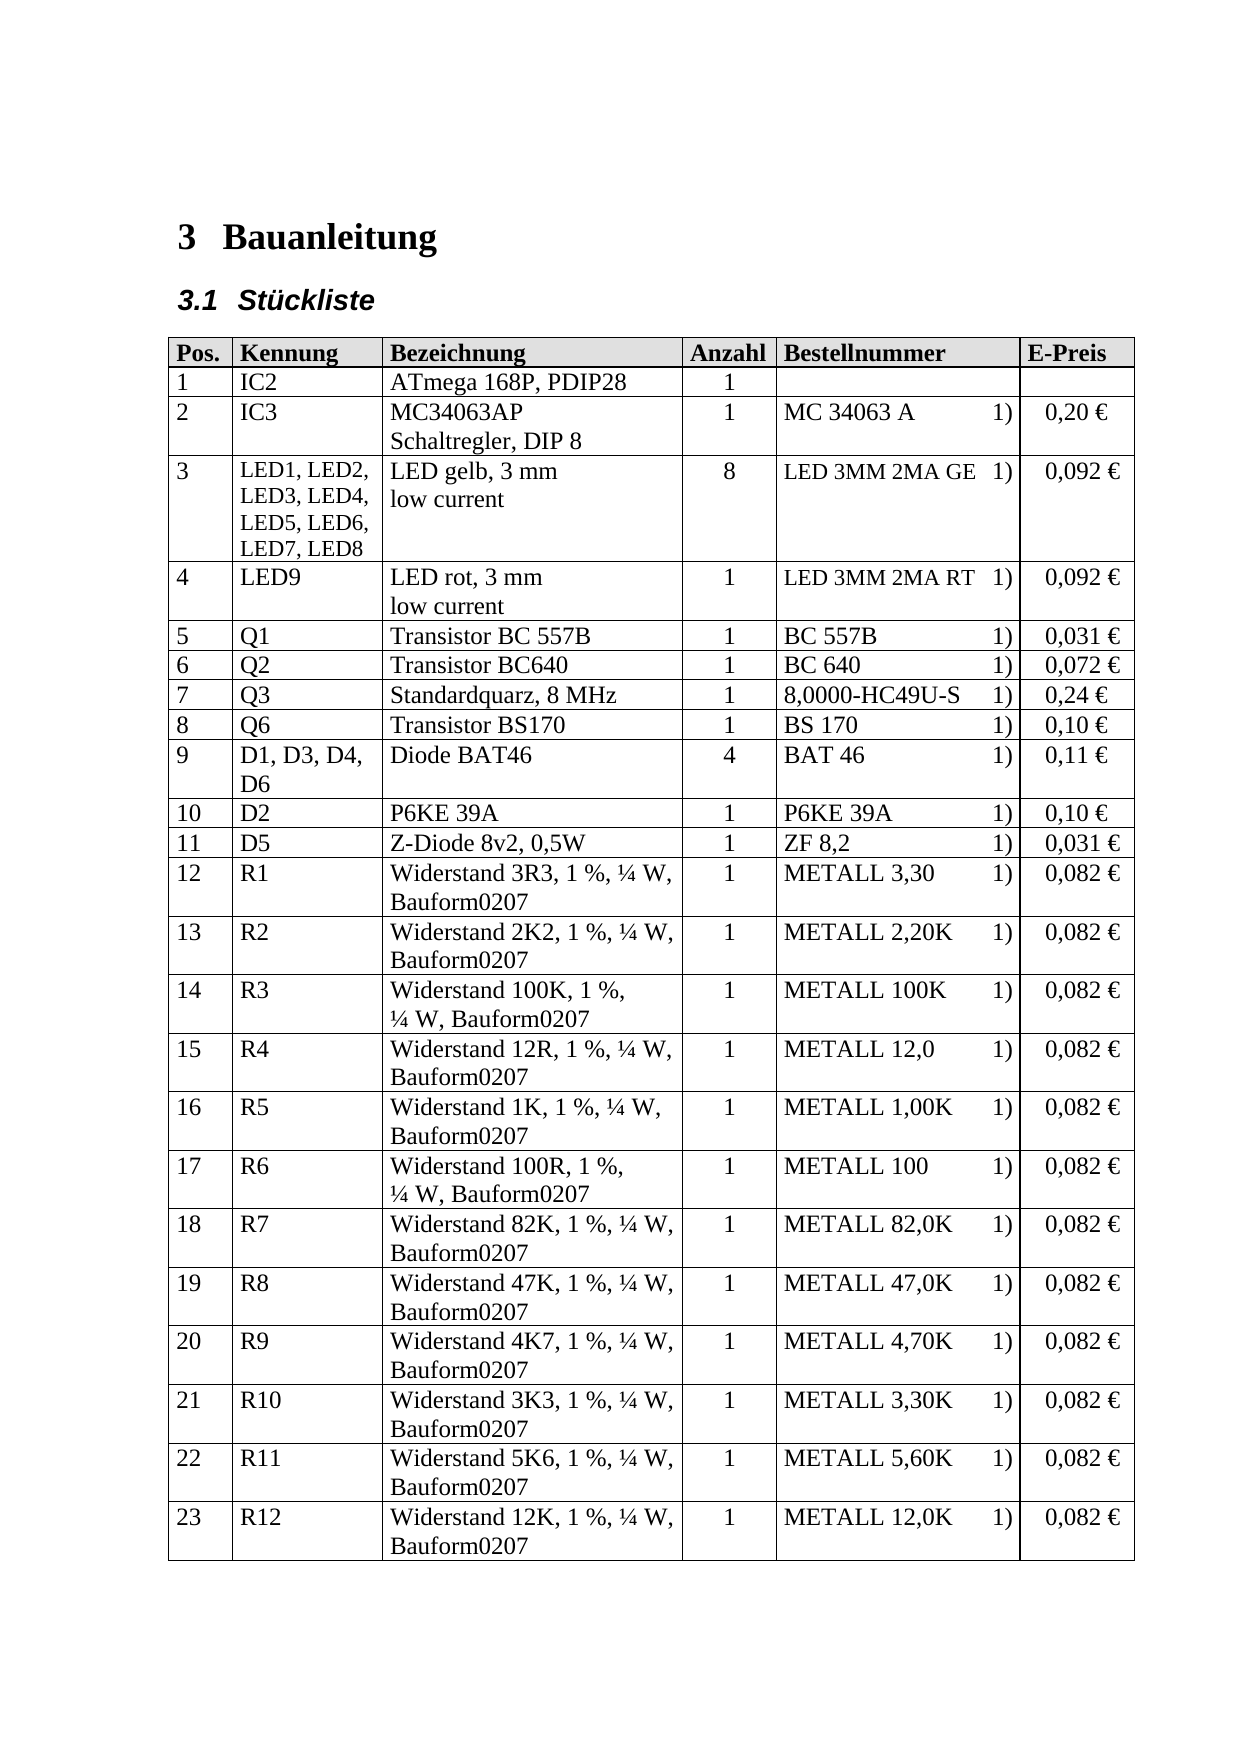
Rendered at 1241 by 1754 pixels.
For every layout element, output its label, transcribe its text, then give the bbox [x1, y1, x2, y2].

table_cell 1 [683, 1444, 776, 1501]
table_cell R12 [233, 1502, 382, 1559]
table_cell IC2 [233, 368, 382, 396]
table_cell 0,092 € [1021, 562, 1134, 620]
table_cell 0,031 € [1021, 828, 1134, 857]
table_cell METALL 100K 1) [777, 975, 1019, 1033]
table_cell R10 [233, 1385, 382, 1442]
table_cell Widerstand 100R, 1 %, ¼ W, Bauform0207 [383, 1151, 682, 1208]
table_header Pos. [169, 338, 232, 366]
table_cell 0,082 € [1021, 1502, 1134, 1559]
table_cell Transistor BC 557B [383, 621, 682, 649]
table_cell 20 [169, 1326, 232, 1384]
table_cell Widerstand 2K2, 1 %, ¼ W, Bauform0207 [383, 917, 682, 974]
table_cell 8,0000-HC49U-S 1) [777, 680, 1019, 709]
table_cell 8 [683, 456, 776, 561]
table_cell 10 [169, 799, 232, 827]
table_cell 1 [683, 621, 776, 649]
table_cell D5 [233, 828, 382, 857]
table_cell R1 [233, 858, 382, 916]
table_cell LED9 [233, 562, 382, 620]
table_cell R11 [233, 1444, 382, 1501]
table_cell Z-Diode 8v2, 0,5W [383, 828, 682, 857]
table_cell 17 [169, 1151, 232, 1208]
table_cell Widerstand 5K6, 1 %, ¼ W, Bauform0207 [383, 1444, 682, 1501]
table_cell Transistor BS170 [383, 710, 682, 739]
table_cell R5 [233, 1092, 382, 1150]
table_cell Q6 [233, 710, 382, 739]
table_cell ATmega 168P, PDIP28 [383, 368, 682, 396]
table_cell Q3 [233, 680, 382, 709]
table_cell 1 [683, 975, 776, 1033]
table_cell 0,24 € [1021, 680, 1134, 709]
table_cell 12 [169, 858, 232, 916]
table_cell 23 [169, 1502, 232, 1559]
table_cell METALL 3,30 1) [777, 858, 1019, 916]
table_header E-Preis [1021, 338, 1134, 366]
table_header Bestellnummer [777, 338, 1019, 366]
table_cell 7 [169, 680, 232, 709]
subtitle Stückliste [177, 282, 1122, 316]
table_cell 13 [169, 917, 232, 974]
table_cell 0,082 € [1021, 1034, 1134, 1091]
table_cell 1 [169, 368, 232, 396]
table_cell Widerstand 3K3, 1 %, ¼ W, Bauform0207 [383, 1385, 682, 1442]
table_cell 1 [683, 1502, 776, 1559]
table_cell 15 [169, 1034, 232, 1091]
table_cell Transistor BC640 [383, 651, 682, 679]
table_cell 1 [683, 1268, 776, 1325]
table_cell METALL 5,60K 1) [777, 1444, 1019, 1501]
table_cell METALL 47,0K 1) [777, 1268, 1019, 1325]
table_cell 19 [169, 1268, 232, 1325]
subtitle Bauanleitung [177, 214, 1122, 257]
table_cell 1 [683, 651, 776, 679]
table_cell 22 [169, 1444, 232, 1501]
table_cell 0,082 € [1021, 1326, 1134, 1384]
table_cell Widerstand 82K, 1 %, ¼ W, Bauform0207 [383, 1209, 682, 1267]
table_cell 1 [683, 710, 776, 739]
table_cell 0,10 € [1021, 710, 1134, 739]
table_cell R9 [233, 1326, 382, 1384]
table_cell Widerstand 12K, 1 %, ¼ W, Bauform0207 [383, 1502, 682, 1559]
table_cell P6KE 39A 1) [777, 799, 1019, 827]
table_cell 1 [683, 1034, 776, 1091]
table_cell Widerstand 12R, 1 %, ¼ W, Bauform0207 [383, 1034, 682, 1091]
table_cell LED rot, 3 mm low current [383, 562, 682, 620]
table_cell METALL 2,20K 1) [777, 917, 1019, 974]
table_cell BC 557B 1) [777, 621, 1019, 649]
table_cell METALL 12,0K 1) [777, 1502, 1019, 1559]
table_cell 0,082 € [1021, 858, 1134, 916]
table_cell 1 [683, 1151, 776, 1208]
table_cell 0,082 € [1021, 1385, 1134, 1442]
table_cell LED 3MM 2MA GE 1) [777, 456, 1019, 561]
table_cell 2 [169, 397, 232, 455]
table_cell Widerstand 100K, 1 %, ¼ W, Bauform0207 [383, 975, 682, 1033]
table_cell Widerstand 3R3, 1 %, ¼ W, Bauform0207 [383, 858, 682, 916]
table_cell 1 [683, 680, 776, 709]
table_cell 0,031 € [1021, 621, 1134, 649]
table_cell 21 [169, 1385, 232, 1442]
table_cell LED gelb, 3 mm low current [383, 456, 682, 561]
table_cell METALL 100 1) [777, 1151, 1019, 1208]
table_cell 1 [683, 828, 776, 857]
table_cell R3 [233, 975, 382, 1033]
table_cell 5 [169, 621, 232, 649]
table_cell R8 [233, 1268, 382, 1325]
table_header Anzahl [683, 338, 776, 366]
table_cell 0,072 € [1021, 651, 1134, 679]
table_cell ZF 8,2 1) [777, 828, 1019, 857]
table_cell P6KE 39A [383, 799, 682, 827]
table_cell R4 [233, 1034, 382, 1091]
table_cell R6 [233, 1151, 382, 1208]
table_cell BS 170 1) [777, 710, 1019, 739]
table_cell 4 [169, 562, 232, 620]
table_cell D1, D3, D4, D6 [233, 740, 382, 797]
table_cell 0,082 € [1021, 1092, 1134, 1150]
table_cell 6 [169, 651, 232, 679]
table_cell 8 [169, 710, 232, 739]
table_cell D2 [233, 799, 382, 827]
table_cell METALL 82,0K 1) [777, 1209, 1019, 1267]
table_cell MC34063AP Schaltregler, DIP 8 [383, 397, 682, 455]
table_cell 1 [683, 1385, 776, 1442]
table_cell 9 [169, 740, 232, 797]
table_cell 1 [683, 917, 776, 974]
table_cell 0,082 € [1021, 917, 1134, 974]
table_cell R2 [233, 917, 382, 974]
table_cell 16 [169, 1092, 232, 1150]
table_cell BAT 46 1) [777, 740, 1019, 797]
table_cell 0,11 € [1021, 740, 1134, 797]
table_cell 1 [683, 397, 776, 455]
table_cell 18 [169, 1209, 232, 1267]
table_cell 0,082 € [1021, 1444, 1134, 1501]
table_cell 0,082 € [1021, 975, 1134, 1033]
table_cell 14 [169, 975, 232, 1033]
table_cell METALL 3,30K 1) [777, 1385, 1019, 1442]
table_cell Q1 [233, 621, 382, 649]
table_header Kennung [233, 338, 382, 366]
table_cell [1021, 368, 1134, 396]
table_cell Widerstand 47K, 1 %, ¼ W, Bauform0207 [383, 1268, 682, 1325]
table_cell METALL 1,00K 1) [777, 1092, 1019, 1150]
table_cell BC 640 1) [777, 651, 1019, 679]
table_cell Q2 [233, 651, 382, 679]
table_cell 1 [683, 368, 776, 396]
table_cell R7 [233, 1209, 382, 1267]
table_cell LED1, LED2, LED3, LED4, LED5, LED6, LED7, LED8 [233, 456, 382, 561]
table_cell 11 [169, 828, 232, 857]
table_cell Standardquarz, 8 MHz [383, 680, 682, 709]
table_cell 1 [683, 1326, 776, 1384]
table_cell 1 [683, 1209, 776, 1267]
table_cell 0,092 € [1021, 456, 1134, 561]
table_cell LED 3MM 2MA RT 1) [777, 562, 1019, 620]
table_cell 0,082 € [1021, 1209, 1134, 1267]
table_cell METALL 4,70K 1) [777, 1326, 1019, 1384]
table_cell 1 [683, 858, 776, 916]
table_cell 3 [169, 456, 232, 561]
table_header Bezeichnung [383, 338, 682, 366]
table_cell Widerstand 4K7, 1 %, ¼ W, Bauform0207 [383, 1326, 682, 1384]
table_cell Widerstand 1K, 1 %, ¼ W, Bauform0207 [383, 1092, 682, 1150]
table_cell METALL 12,0 1) [777, 1034, 1019, 1091]
table_cell 1 [683, 562, 776, 620]
table_cell 1 [683, 799, 776, 827]
table_cell 0,10 € [1021, 799, 1134, 827]
table_cell 0,082 € [1021, 1268, 1134, 1325]
table_cell 1 [683, 1092, 776, 1150]
table_cell MC 34063 A 1) [777, 397, 1019, 455]
table_cell 4 [683, 740, 776, 797]
table_cell 0,20 € [1021, 397, 1134, 455]
table_cell [777, 368, 1019, 396]
table_cell 0,082 € [1021, 1151, 1134, 1208]
table_cell IC3 [233, 397, 382, 455]
table_cell Diode BAT46 [383, 740, 682, 797]
